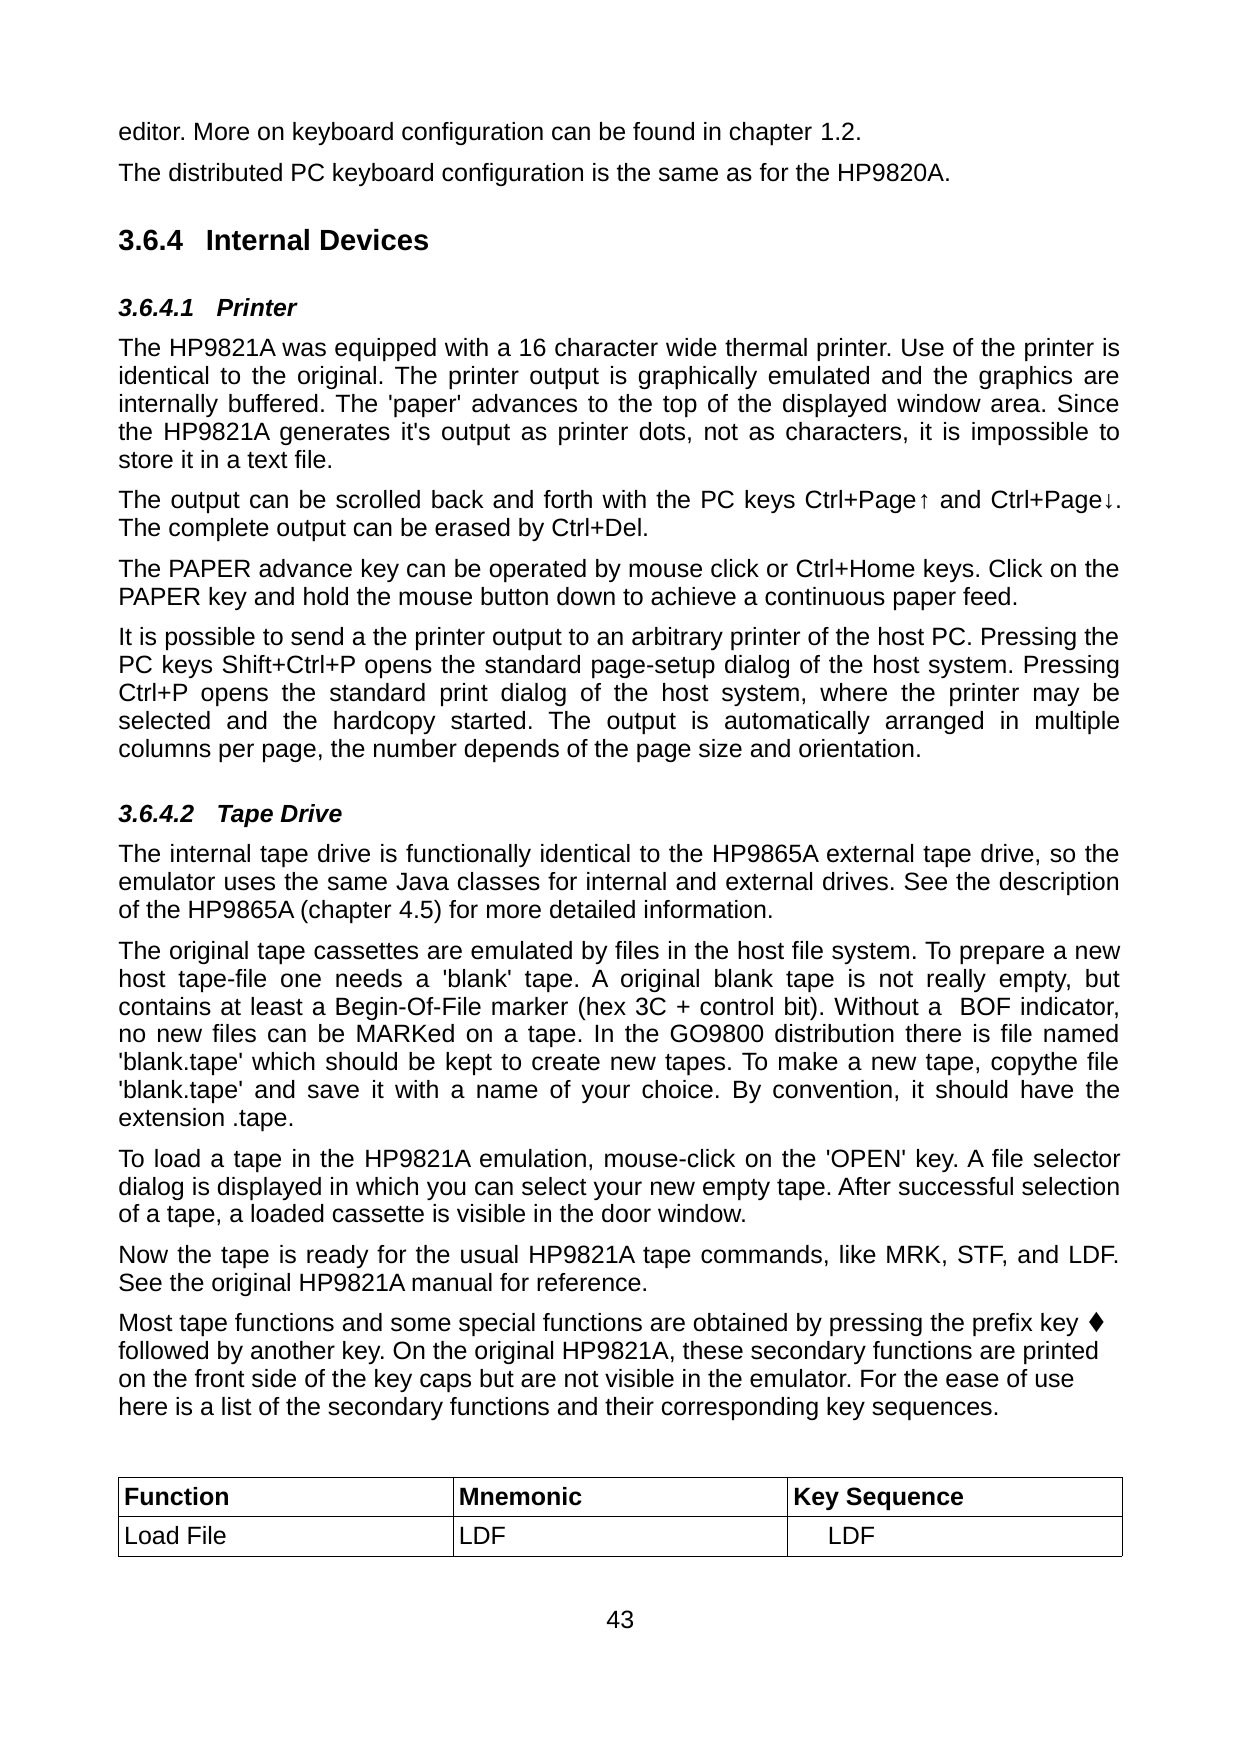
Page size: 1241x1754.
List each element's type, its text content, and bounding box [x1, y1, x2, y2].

table_cell Load File [119, 1517, 453, 1556]
table_header Key Sequence [788, 1478, 1122, 1516]
subtitle Tape Drive [118, 800, 1122, 828]
table_header Function [119, 1478, 453, 1516]
subtitle Internal Devices [118, 224, 1122, 257]
text The HP9821A was equipped with a 16 character wide thermal printer. Use of the printer is identical to the original. The printer output is graphically emulated and the graphics are internally buffered. The 'paper' advances to the top of the displayed window area. Since the HP9821A generates it's output as printer dots, not as characters, it is impossible to store it in a text file. [118, 334, 1122, 474]
text Now the tape is ready for the usual HP9821A tape commands, like MRK, STF, and LDF. See the original HP9821A manual for reference. [118, 1241, 1122, 1297]
table_cell LDF [454, 1517, 787, 1556]
text editor. More on keyboard configuration can be found in chapter 1.2. [118, 118, 1122, 146]
text The PAPER advance key can be operated by mouse click or Ctrl+Home keys. Click on the PAPER key and hold the mouse button down to achieve a continuous paper feed. [118, 555, 1122, 611]
subtitle Printer [118, 294, 1122, 322]
text The distributed PC keyboard configuration is the same as for the HP9820A. [118, 158, 1122, 186]
text The original tape cassettes are emulated by files in the host file system. To prepare a new host tape-file one needs a 'blank' tape. A original blank tape is not really empty, but contains at least a Begin-Of-File marker (hex 3C + control bit). Without a BOF indicator, no new files can be MARKed on a tape. In the GO9800 distribution there is file named 'blank.tape' which should be kept to create new tapes. To make a new tape, copythe file 'blank.tape' and save it with a name of your choice. By convention, it should have the extension .tape. [118, 937, 1122, 1132]
text It is possible to send a the printer output to an arbitrary printer of the host PC. Pressing the PC keys Shift+Ctrl+P opens the standard page-setup dialog of the host system. Pressing Ctrl+P opens the standard print dialog of the host system, where the printer may be selected and the hardcopy started. The output is automatically arranged in multiple columns per page, the number depends of the page size and orientation. [118, 623, 1122, 763]
text The output can be scrolled back and forth with the PC keys Ctrl+Page↑ and Ctrl+Page↓. The complete output can be erased by Ctrl+Del. [118, 486, 1122, 542]
table_header Mnemonic [454, 1478, 787, 1516]
text To load a tape in the HP9821A emulation, mouse-click on the 'OPEN' key. A file selector dialog is displayed in which you can select your new empty tape. After successful selection of a tape, a loaded cassette is visible in the door window. [118, 1144, 1122, 1228]
text The internal tape drive is functionally identical to the HP9865A external tape drive, so the emulator uses the same Java classes for internal and external drives. See the description of the HP9865A (chapter 4.5) for more detailed information. [118, 840, 1122, 924]
list Most tape functions and some special functions are obtained by pressing the prefix key  followed by another key. On the original HP9821A, these secondary functions are printed on the front side of the key caps but are not visible in the emulator. For the ease of use here is a list of the secondary functions and their corresponding key sequences. [118, 1309, 1122, 1421]
table_cell LDF [788, 1517, 1122, 1556]
